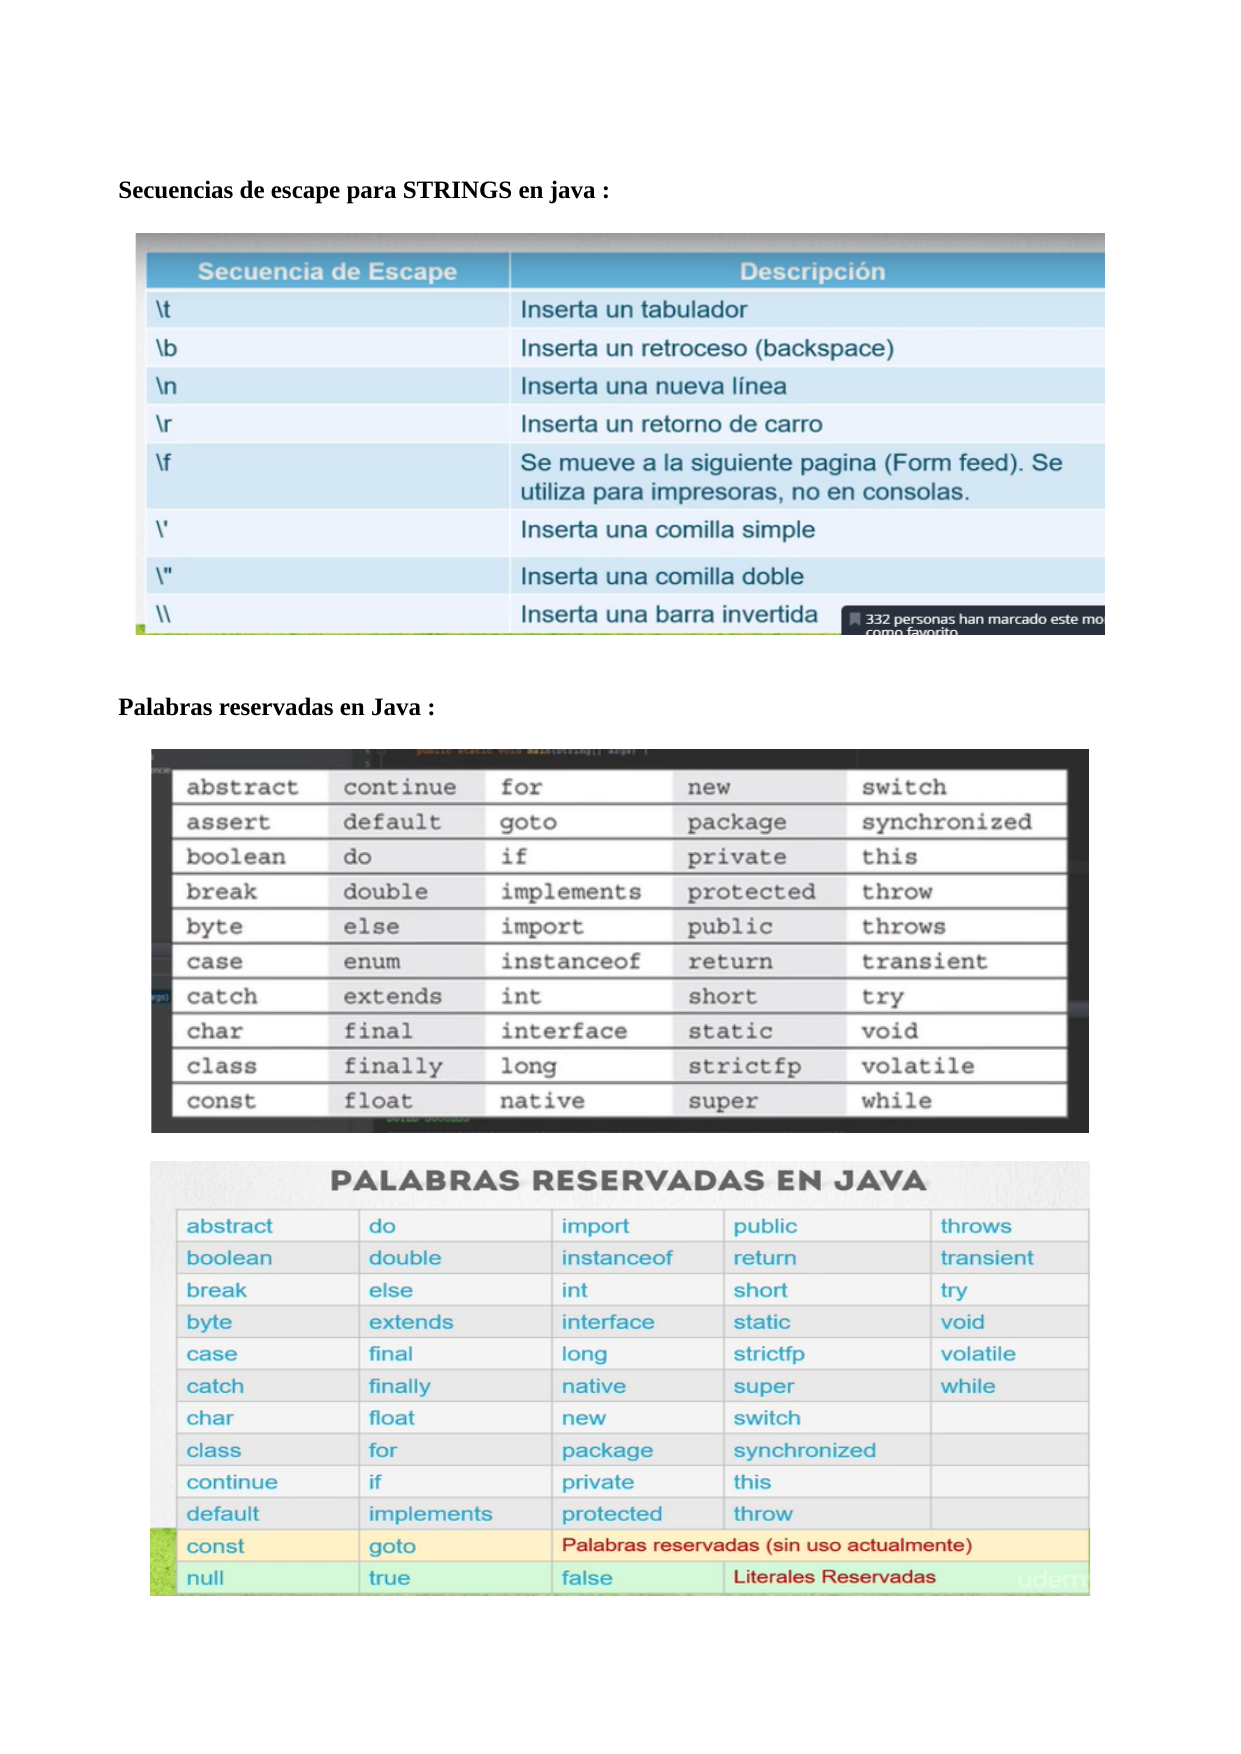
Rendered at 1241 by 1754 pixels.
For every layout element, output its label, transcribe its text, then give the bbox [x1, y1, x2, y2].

text Palabras reservadas en Java : [118, 692, 1122, 721]
text Secuencias de escape para STRINGS en java : [118, 176, 1122, 204]
picture [150, 1161, 1091, 1596]
picture [151, 749, 1089, 1133]
picture [135, 233, 1105, 635]
